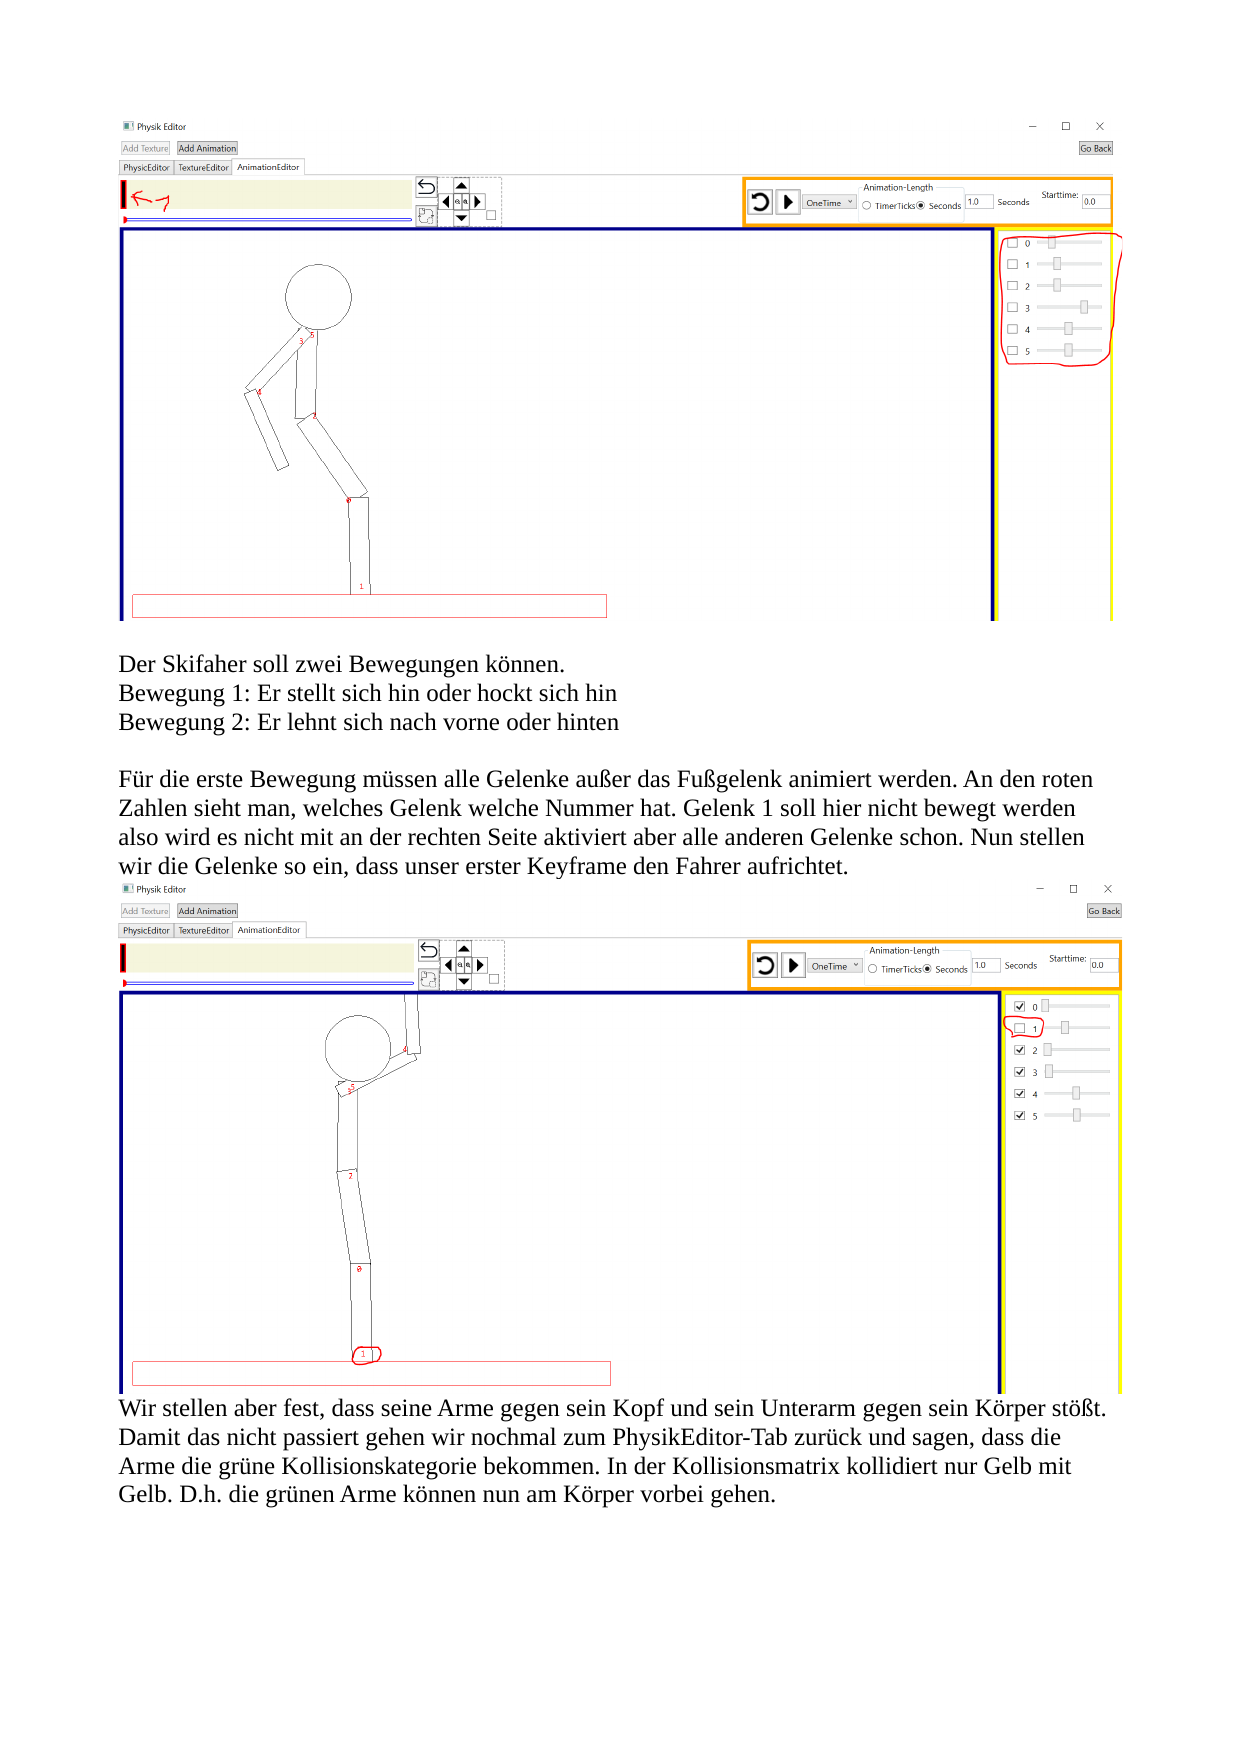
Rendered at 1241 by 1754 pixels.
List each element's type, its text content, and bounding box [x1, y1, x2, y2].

picture [118, 879, 1123, 1394]
text Bewegung 1: Er stellt sich hin oder hockt sich hin [118, 678, 1122, 707]
text Für die erste Bewegung müssen alle Gelenke außer das Fußgelenk animiert werden. An den roten Zahlen sieht man, welches Gelenk welche Nummer hat. Gelenk 1 soll hier nicht bewegt werden also wird es nicht mit an der rechten Seite aktiviert aber alle anderen Gelenke schon. Nun stellen wir die Gelenke so ein, dass unser erster Keyframe den Fahrer aufrichtet. [118, 764, 1122, 879]
text Wir stellen aber fest, dass seine Arme gegen sein Kopf und sein Unterarm gegen sein Körper stößt. Damit das nicht passiert gehen wir nochmal zum PhysikEditor-Tab zurück und sagen, dass die Arme die grüne Kollisionskategorie bekommen. In der Kollisionsmatrix kollidiert nur Gelb mit Gelb. D.h. die grünen Arme können nun am Körper vorbei gehen. [118, 1394, 1122, 1508]
text Bewegung 2: Er lehnt sich nach vorne oder hinten [118, 707, 1122, 736]
text Der Skifaher soll zwei Bewegungen können. [118, 649, 1122, 678]
picture [118, 118, 1123, 621]
